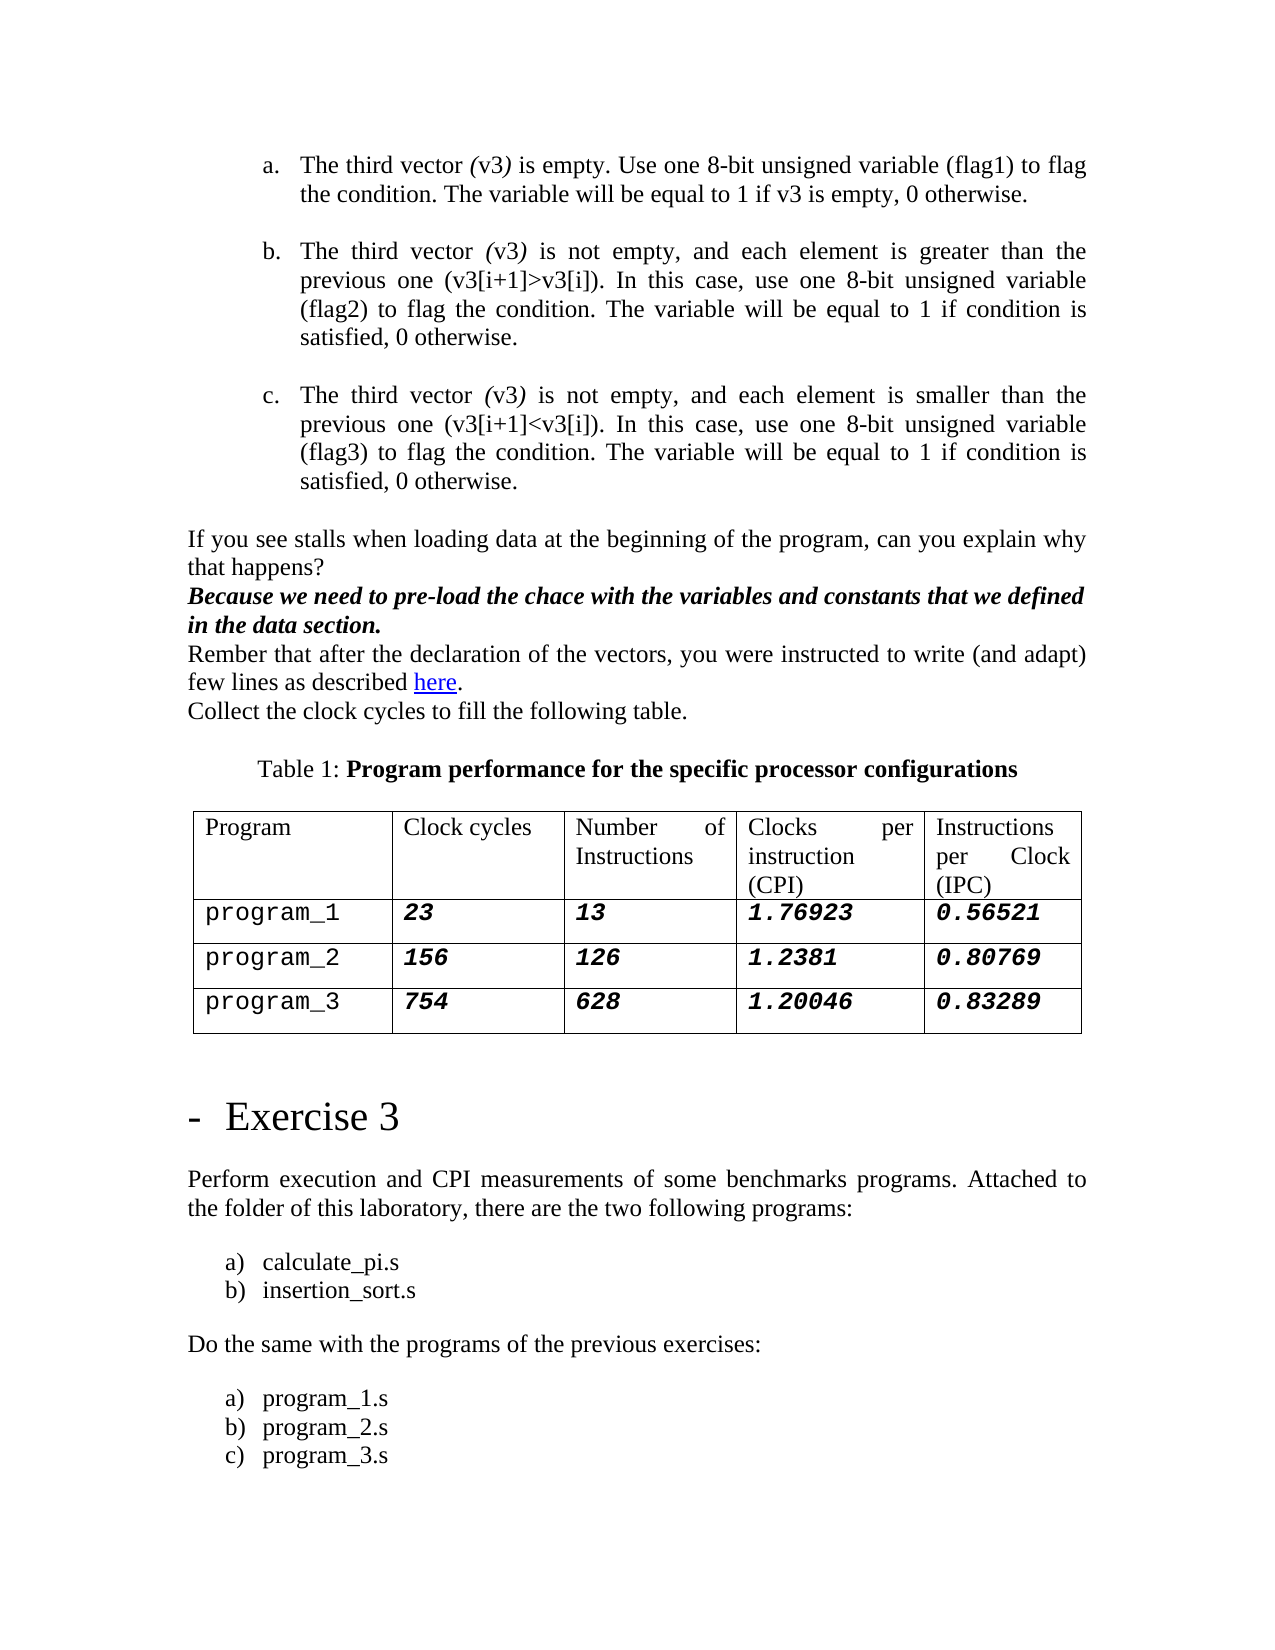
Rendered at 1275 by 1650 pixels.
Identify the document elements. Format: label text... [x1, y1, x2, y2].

table_cell 126 [565, 944, 736, 988]
text Do the same with the programs of the previous exercises: [187, 1329, 1087, 1358]
table_cell program_2 [194, 944, 392, 988]
text If you see stalls when loading data at the beginning of the program, can you explain why that happens? [187, 524, 1087, 581]
text Table 1: Program performance for the specific processor configurations [187, 754, 1087, 782]
table_header Instructions per Clock (IPC) [925, 812, 1081, 898]
list program_2.s [225, 1412, 1087, 1440]
table_cell 156 [393, 944, 564, 988]
list insertion_sort.s [225, 1275, 1087, 1304]
table_cell 0.80769 [925, 944, 1081, 988]
text Rember that after the declaration of the vectors, you were instructed to write (and adapt) few lines as described here. [187, 639, 1087, 696]
table_header Clocks per instruction (CPI) [737, 812, 924, 898]
text Collect the clock cycles to fill the following table. [187, 696, 1087, 725]
table_cell 1.2381 [737, 944, 924, 988]
list program_3.s [225, 1440, 1087, 1469]
table_header Clock cycles [393, 812, 564, 898]
table_cell 0.83289 [925, 989, 1081, 1033]
list The third vector (v3) is empty. Use one 8-bit unsigned variable (flag1) to flag the condition. The variable will be equal to 1 if v3 is empty, 0 otherwise. [262, 150, 1087, 207]
table_cell 628 [565, 989, 736, 1033]
table_header Number of Instructions [565, 812, 736, 898]
text Because we need to pre-load the chace with the variables and constants that we defined in the data section. [187, 581, 1087, 639]
table_cell 0.56521 [925, 900, 1081, 943]
list The third vector (v3) is not empty, and each element is smaller than the previous one (v3[i+1]<v3[i]). In this case, use one 8-bit unsigned variable (flag3) to flag the condition. The variable will be equal to 1 if condition is satisfied, 0 otherwise. [262, 380, 1087, 495]
table_cell 13 [565, 900, 736, 943]
table_cell 754 [393, 989, 564, 1033]
text Perform execution and CPI measurements of some benchmarks programs. Attached to the folder of this laboratory, there are the two following programs: [187, 1164, 1087, 1222]
table_cell program_3 [194, 989, 392, 1033]
list The third vector (v3) is not empty, and each element is greater than the previous one (v3[i+1]>v3[i]). In this case, use one 8-bit unsigned variable (flag2) to flag the condition. The variable will be equal to 1 if condition is satisfied, 0 otherwise. [262, 236, 1087, 351]
list Exercise 3 [187, 1091, 1087, 1139]
list program_1.s [225, 1383, 1087, 1412]
table_header Program [194, 812, 392, 898]
list calculate_pi.s [225, 1247, 1087, 1275]
table_cell 1.20046 [737, 989, 924, 1033]
table_cell 23 [393, 900, 564, 943]
table_cell program_1 [194, 900, 392, 943]
table_cell 1.76923 [737, 900, 924, 943]
